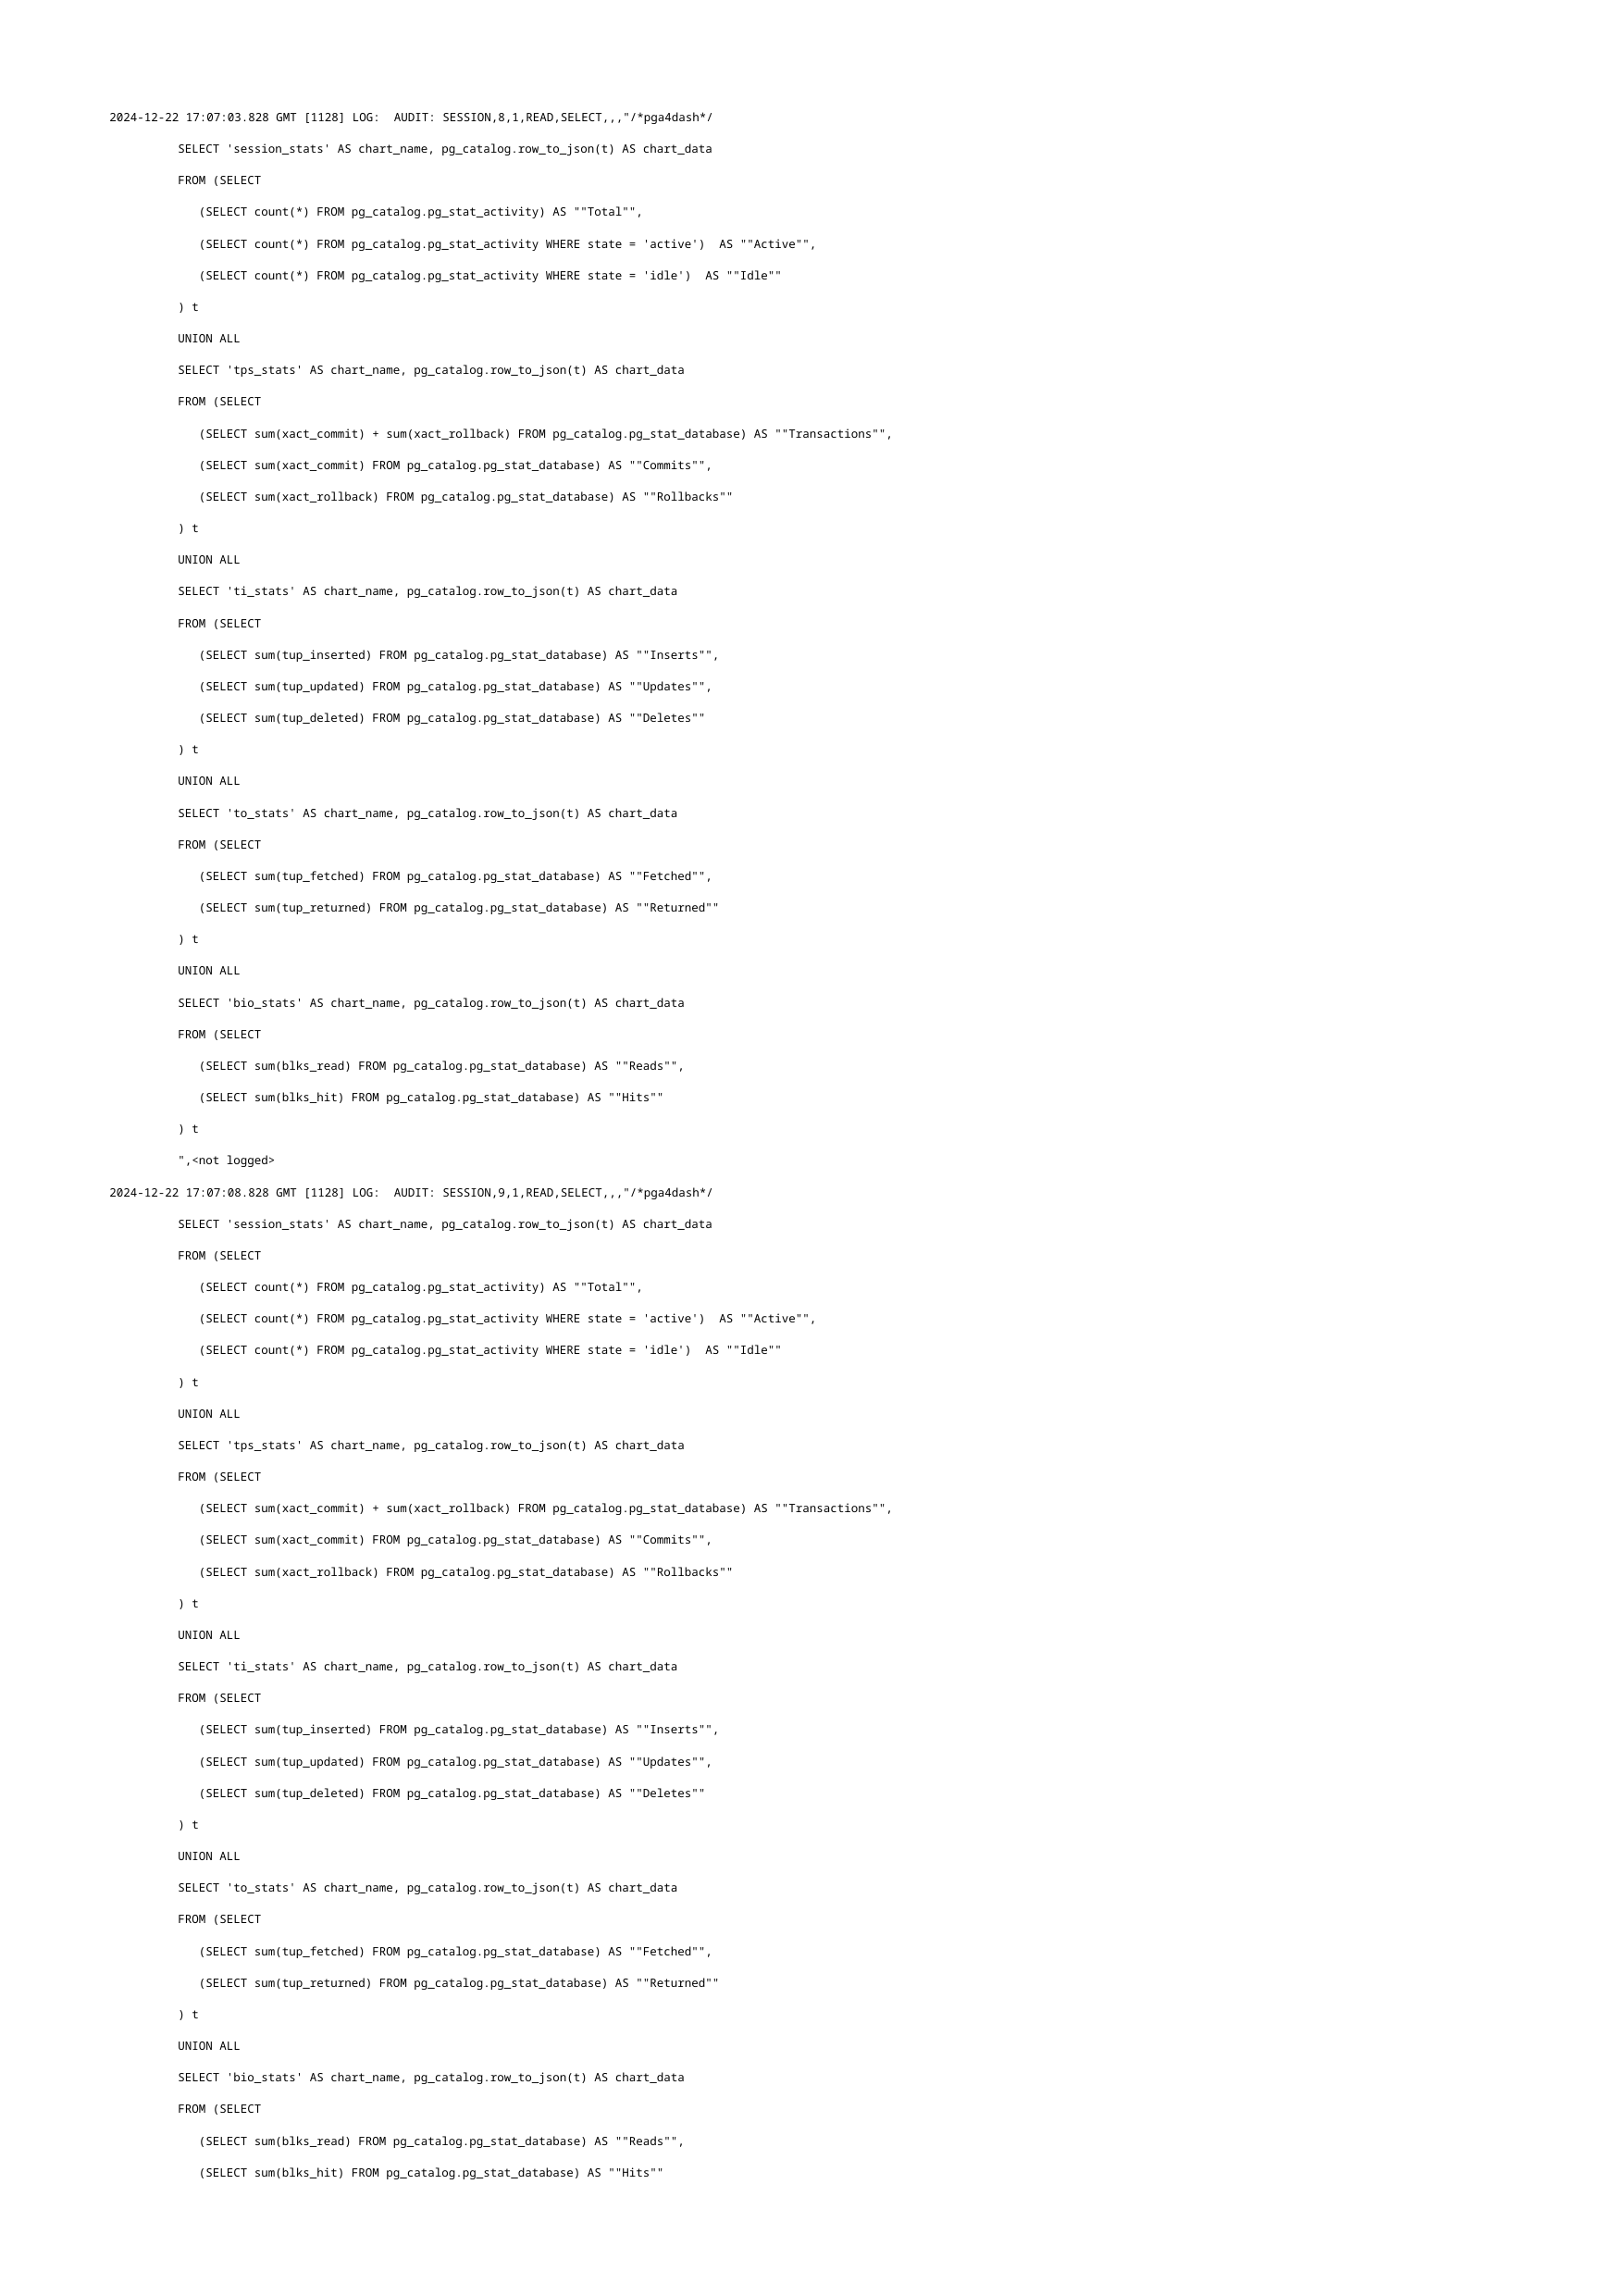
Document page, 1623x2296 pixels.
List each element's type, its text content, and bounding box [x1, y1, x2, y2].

text (SELECT count(*) FROM pg_catalog.pg_stat_activity) AS ""Total"", [109, 205, 1514, 220]
text 2024-12-22 17:07:08.828 GMT [1128] LOG: AUDIT: SESSION,9,1,READ,SELECT,,,"/*pga4dash*/ [109, 1185, 1514, 1200]
text UNION ALL [109, 330, 1514, 346]
text (SELECT sum(tup_updated) FROM pg_catalog.pg_stat_database) AS ""Updates"", [109, 1754, 1514, 1769]
text (SELECT sum(tup_inserted) FROM pg_catalog.pg_stat_database) AS ""Inserts"", [109, 647, 1514, 663]
text (SELECT count(*) FROM pg_catalog.pg_stat_activity) AS ""Total"", [109, 1279, 1514, 1295]
text UNION ALL [109, 552, 1514, 567]
text (SELECT sum(xact_rollback) FROM pg_catalog.pg_stat_database) AS ""Rollbacks"" [109, 489, 1514, 504]
text SELECT 'to_stats' AS chart_name, pg_catalog.row_to_json(t) AS chart_data [109, 1880, 1514, 1895]
text (SELECT sum(xact_commit) + sum(xact_rollback) FROM pg_catalog.pg_stat_database) AS ""Transactions"", [109, 1500, 1514, 1516]
text (SELECT count(*) FROM pg_catalog.pg_stat_activity WHERE state = 'active') AS ""Active"", [109, 236, 1514, 252]
text ) t [109, 520, 1514, 536]
text (SELECT count(*) FROM pg_catalog.pg_stat_activity WHERE state = 'idle') AS ""Idle"" [109, 1343, 1514, 1359]
text FROM (SELECT [109, 1026, 1514, 1042]
text FROM (SELECT [109, 1912, 1514, 1928]
text (SELECT sum(tup_updated) FROM pg_catalog.pg_stat_database) AS ""Updates"", [109, 678, 1514, 694]
text UNION ALL [109, 774, 1514, 789]
text UNION ALL [109, 963, 1514, 979]
text (SELECT sum(tup_deleted) FROM pg_catalog.pg_stat_database) AS ""Deletes"" [109, 1785, 1514, 1801]
text ) t [109, 2006, 1514, 2022]
text ) t [109, 1595, 1514, 1611]
text ) t [109, 299, 1514, 315]
text 2024-12-22 17:07:03.828 GMT [1128] LOG: AUDIT: SESSION,8,1,READ,SELECT,,,"/*pga4dash*/ [109, 109, 1514, 125]
text (SELECT sum(xact_commit) FROM pg_catalog.pg_stat_database) AS ""Commits"", [109, 457, 1514, 473]
text (SELECT count(*) FROM pg_catalog.pg_stat_activity WHERE state = 'active') AS ""Active"", [109, 1310, 1514, 1326]
text FROM (SELECT [109, 394, 1514, 410]
text (SELECT sum(tup_fetched) FROM pg_catalog.pg_stat_database) AS ""Fetched"", [109, 1943, 1514, 1959]
text FROM (SELECT [109, 172, 1514, 188]
text SELECT 'ti_stats' AS chart_name, pg_catalog.row_to_json(t) AS chart_data [109, 584, 1514, 600]
text ) t [109, 741, 1514, 757]
text ) t [109, 1374, 1514, 1390]
text ",<not logged> [109, 1153, 1514, 1169]
text (SELECT sum(blks_read) FROM pg_catalog.pg_stat_database) AS ""Reads"", [109, 1058, 1514, 1074]
text ) t [109, 1817, 1514, 1832]
text UNION ALL [109, 1848, 1514, 1864]
text FROM (SELECT [109, 615, 1514, 631]
text SELECT 'to_stats' AS chart_name, pg_catalog.row_to_json(t) AS chart_data [109, 805, 1514, 821]
text UNION ALL [109, 1406, 1514, 1421]
text (SELECT sum(tup_returned) FROM pg_catalog.pg_stat_database) AS ""Returned"" [109, 1975, 1514, 1991]
text FROM (SELECT [109, 2102, 1514, 2117]
text (SELECT sum(blks_hit) FROM pg_catalog.pg_stat_database) AS ""Hits"" [109, 2165, 1514, 2180]
text FROM (SELECT [109, 1690, 1514, 1706]
text SELECT 'session_stats' AS chart_name, pg_catalog.row_to_json(t) AS chart_data [109, 1216, 1514, 1232]
text (SELECT sum(xact_commit) + sum(xact_rollback) FROM pg_catalog.pg_stat_database) AS ""Transactions"", [109, 426, 1514, 441]
text SELECT 'tps_stats' AS chart_name, pg_catalog.row_to_json(t) AS chart_data [109, 362, 1514, 378]
text FROM (SELECT [109, 837, 1514, 852]
text (SELECT sum(tup_fetched) FROM pg_catalog.pg_stat_database) AS ""Fetched"", [109, 868, 1514, 884]
text (SELECT sum(blks_hit) FROM pg_catalog.pg_stat_database) AS ""Hits"" [109, 1089, 1514, 1105]
text SELECT 'session_stats' AS chart_name, pg_catalog.row_to_json(t) AS chart_data [109, 141, 1514, 156]
text (SELECT sum(blks_read) FROM pg_catalog.pg_stat_database) AS ""Reads"", [109, 2133, 1514, 2149]
text FROM (SELECT [109, 1469, 1514, 1484]
text (SELECT sum(tup_inserted) FROM pg_catalog.pg_stat_database) AS ""Inserts"", [109, 1722, 1514, 1738]
text ) t [109, 931, 1514, 947]
text (SELECT sum(xact_commit) FROM pg_catalog.pg_stat_database) AS ""Commits"", [109, 1533, 1514, 1548]
text ) t [109, 1121, 1514, 1136]
text (SELECT sum(xact_rollback) FROM pg_catalog.pg_stat_database) AS ""Rollbacks"" [109, 1564, 1514, 1580]
text UNION ALL [109, 1627, 1514, 1643]
text SELECT 'bio_stats' AS chart_name, pg_catalog.row_to_json(t) AS chart_data [109, 2069, 1514, 2085]
text FROM (SELECT [109, 1247, 1514, 1263]
text SELECT 'tps_stats' AS chart_name, pg_catalog.row_to_json(t) AS chart_data [109, 1437, 1514, 1453]
text (SELECT sum(tup_returned) FROM pg_catalog.pg_stat_database) AS ""Returned"" [109, 900, 1514, 915]
text UNION ALL [109, 2038, 1514, 2054]
text (SELECT count(*) FROM pg_catalog.pg_stat_activity WHERE state = 'idle') AS ""Idle"" [109, 267, 1514, 283]
text SELECT 'bio_stats' AS chart_name, pg_catalog.row_to_json(t) AS chart_data [109, 995, 1514, 1011]
text SELECT 'ti_stats' AS chart_name, pg_catalog.row_to_json(t) AS chart_data [109, 1658, 1514, 1674]
text (SELECT sum(tup_deleted) FROM pg_catalog.pg_stat_database) AS ""Deletes"" [109, 710, 1514, 726]
